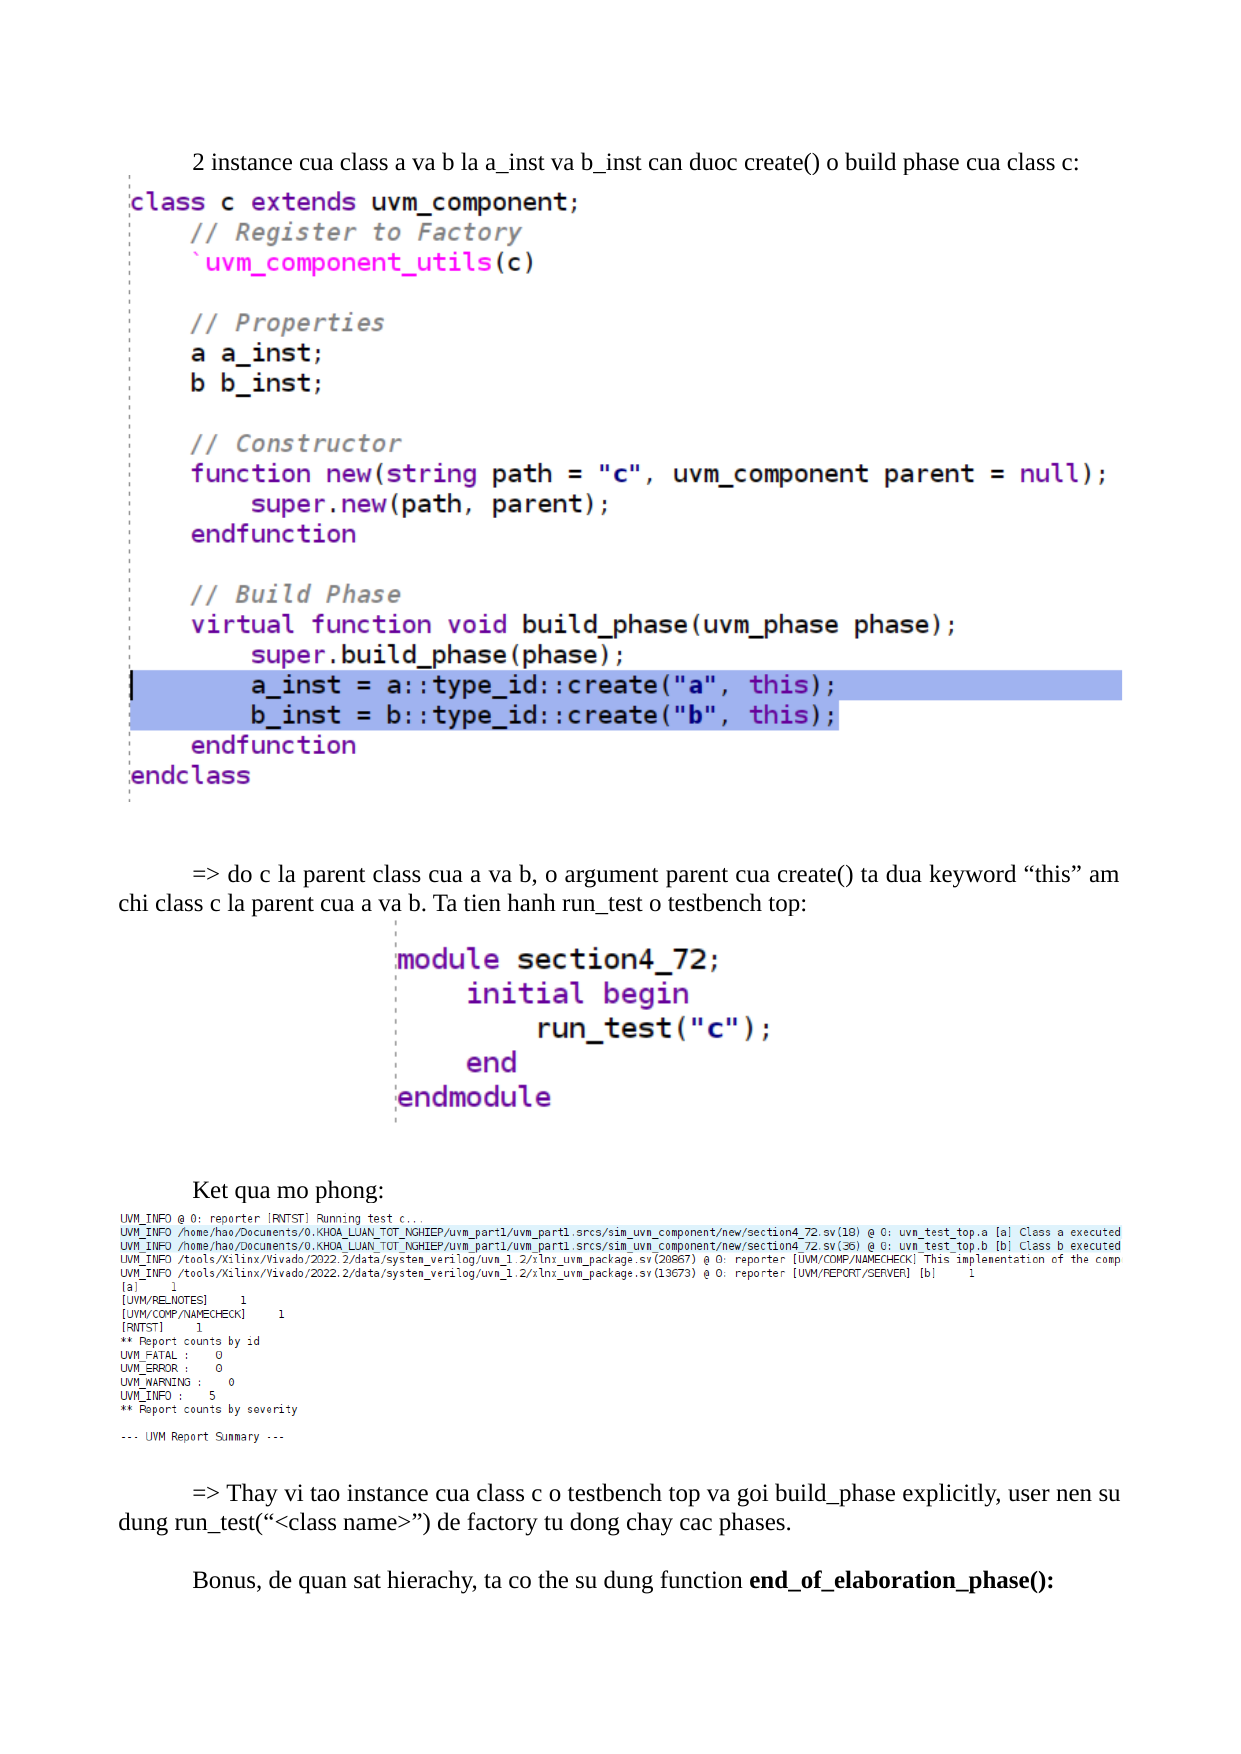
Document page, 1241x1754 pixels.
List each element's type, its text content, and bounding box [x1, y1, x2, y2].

text 2 instance cua class a va b la a_inst va b_inst can duoc create() o build phase cua class c: [118, 118, 1122, 175]
picture [118, 1203, 1123, 1450]
text Bonus, de quan sat hierachy, ta co the su dung function end_of_elaboration_phase(): [118, 1565, 1122, 1593]
text Ket qua mo phong: [118, 1175, 1122, 1203]
picture [389, 916, 851, 1129]
text => Thay vi tao instance cua class c o testbench top va goi build_phase explicitly, user nen su dung run_test(“<class name>”) de factory tu dong chay cac phases. [118, 1450, 1122, 1536]
picture [118, 175, 1123, 802]
text => do c la parent class cua a va b, o argument parent cua create() ta dua keyword “this” am chi class c la parent cua a va b. Ta tien hanh run_test o testbench top: [118, 802, 1122, 916]
